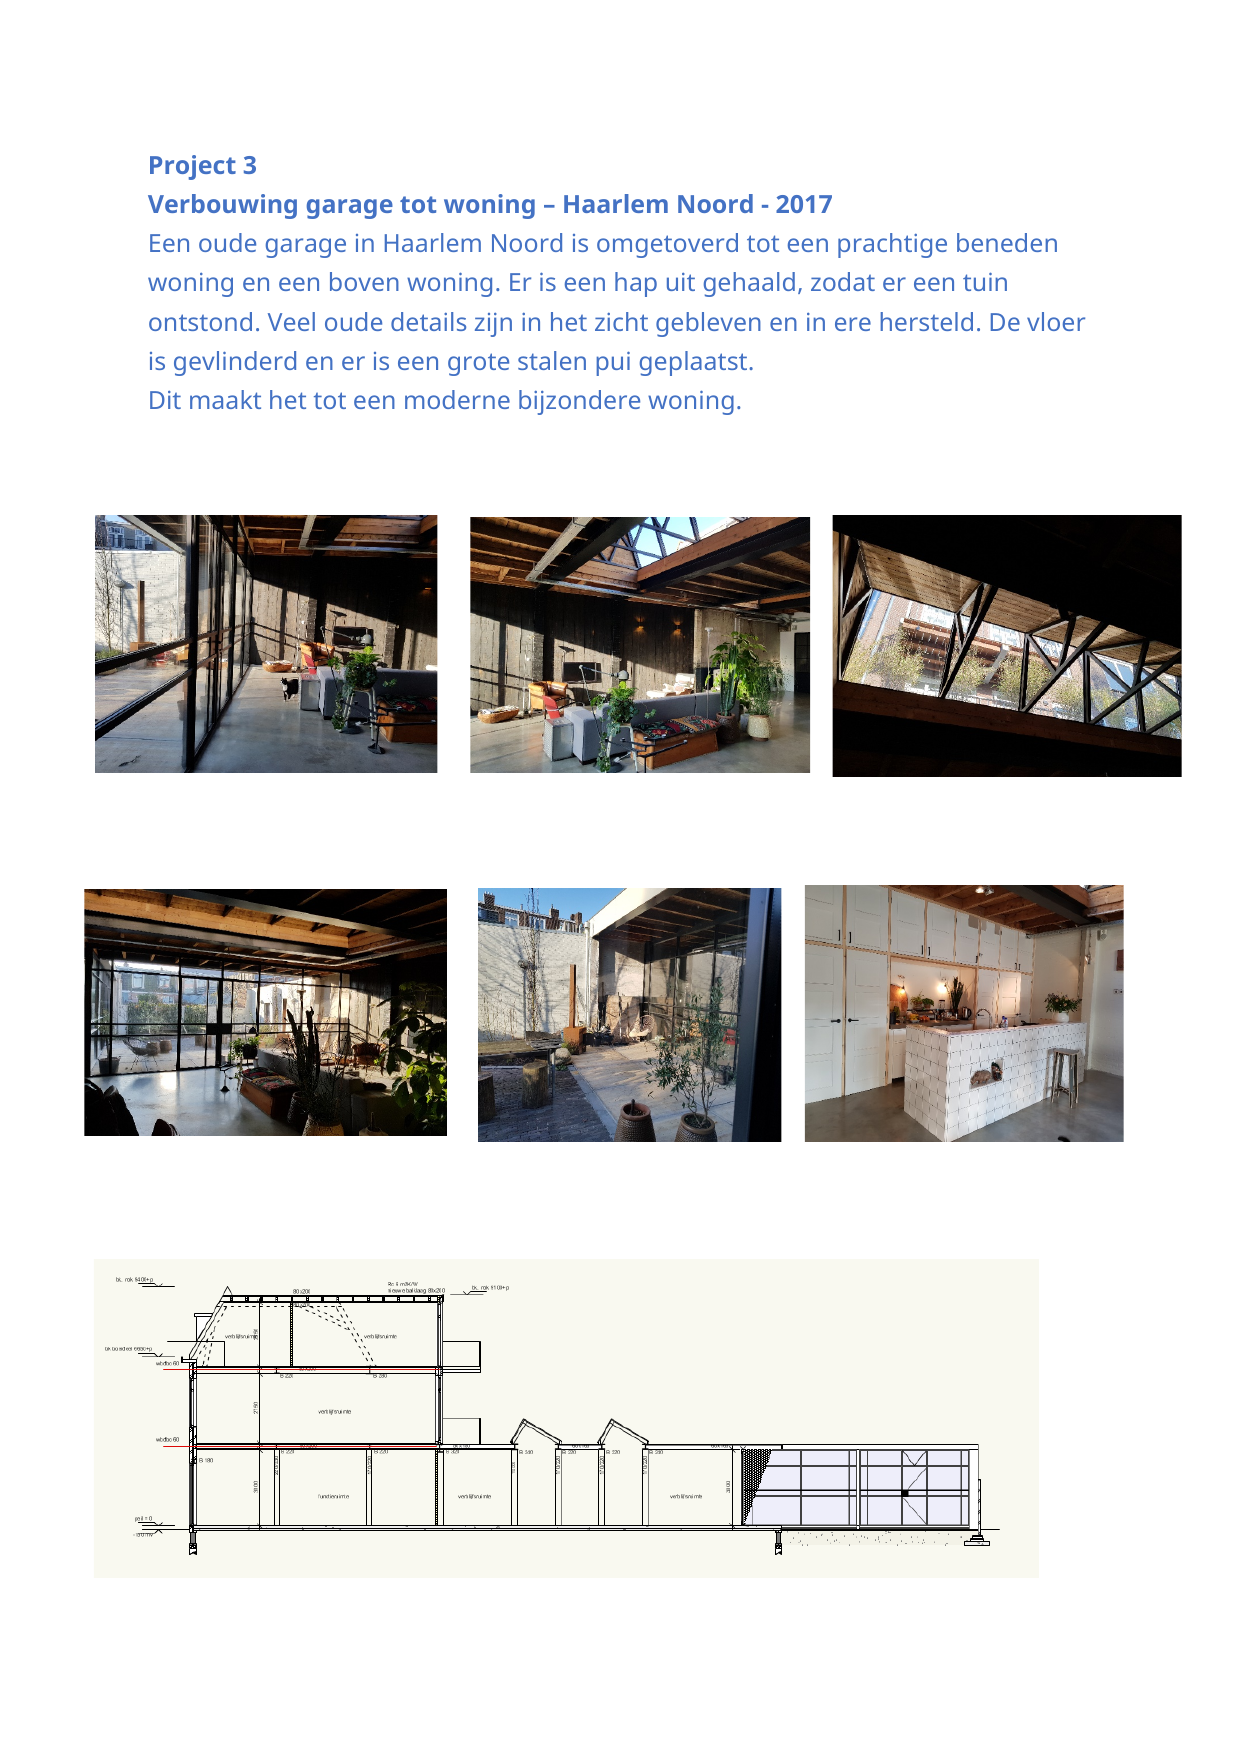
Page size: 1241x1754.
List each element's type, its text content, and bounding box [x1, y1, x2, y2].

text Een oude garage in Haarlem Noord is omgetoverd tot een prachtige beneden woning en een boven woning. Er is een hap uit gehaald, zodat er een tuin ontstond. Veel oude details zijn in het zicht gebleven en in ere hersteld. De vloer is gevlinderd en er is een grote stalen pui geplaatst. [148, 226, 1093, 377]
text Verbouwing garage tot woning – Haarlem Noord - 2017 [148, 187, 1093, 221]
text Dit maakt het tot een moderne bijzondere woning. [148, 383, 1093, 417]
text Project 3 [148, 148, 1093, 182]
